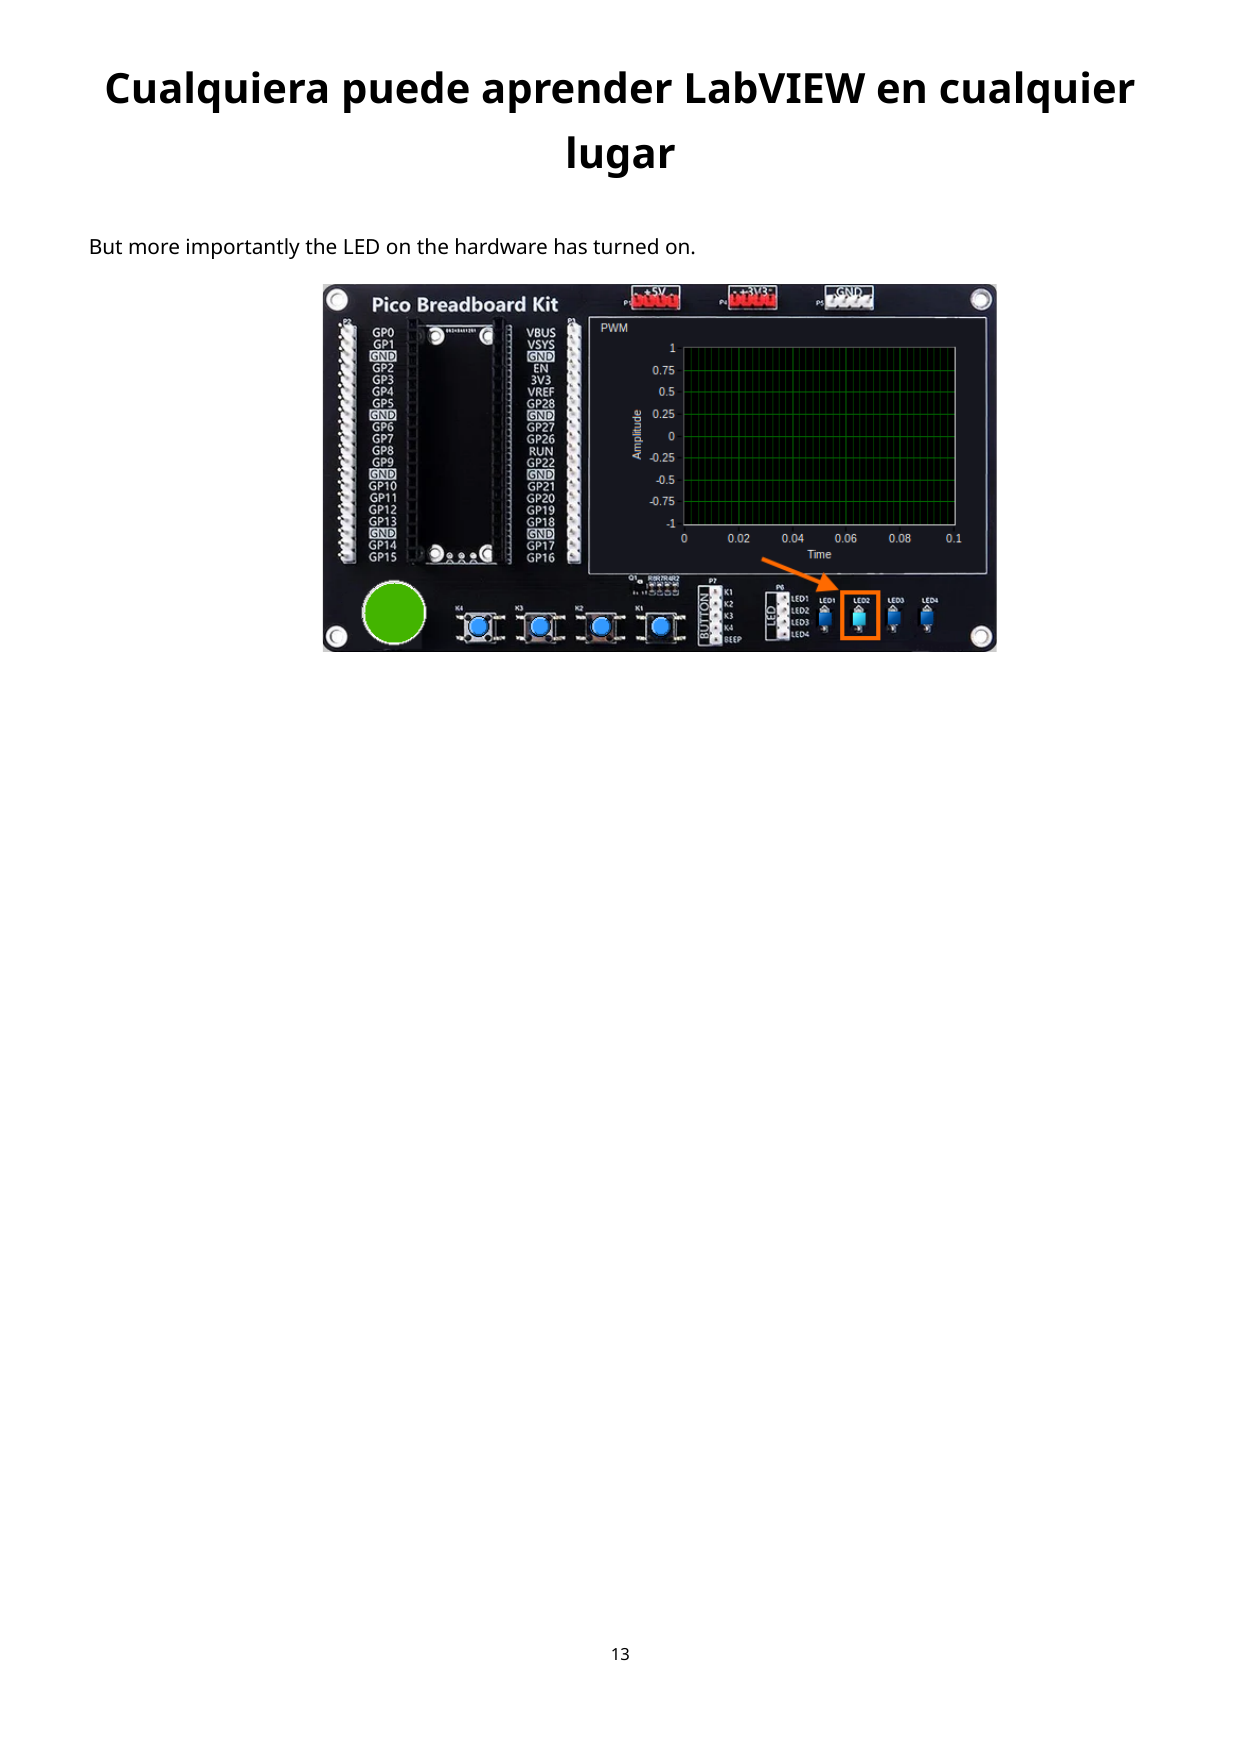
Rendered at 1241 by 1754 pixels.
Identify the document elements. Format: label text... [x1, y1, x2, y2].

picture [322, 284, 997, 652]
text But more importantly the LED on the hardware has turned on. [88, 232, 1152, 261]
